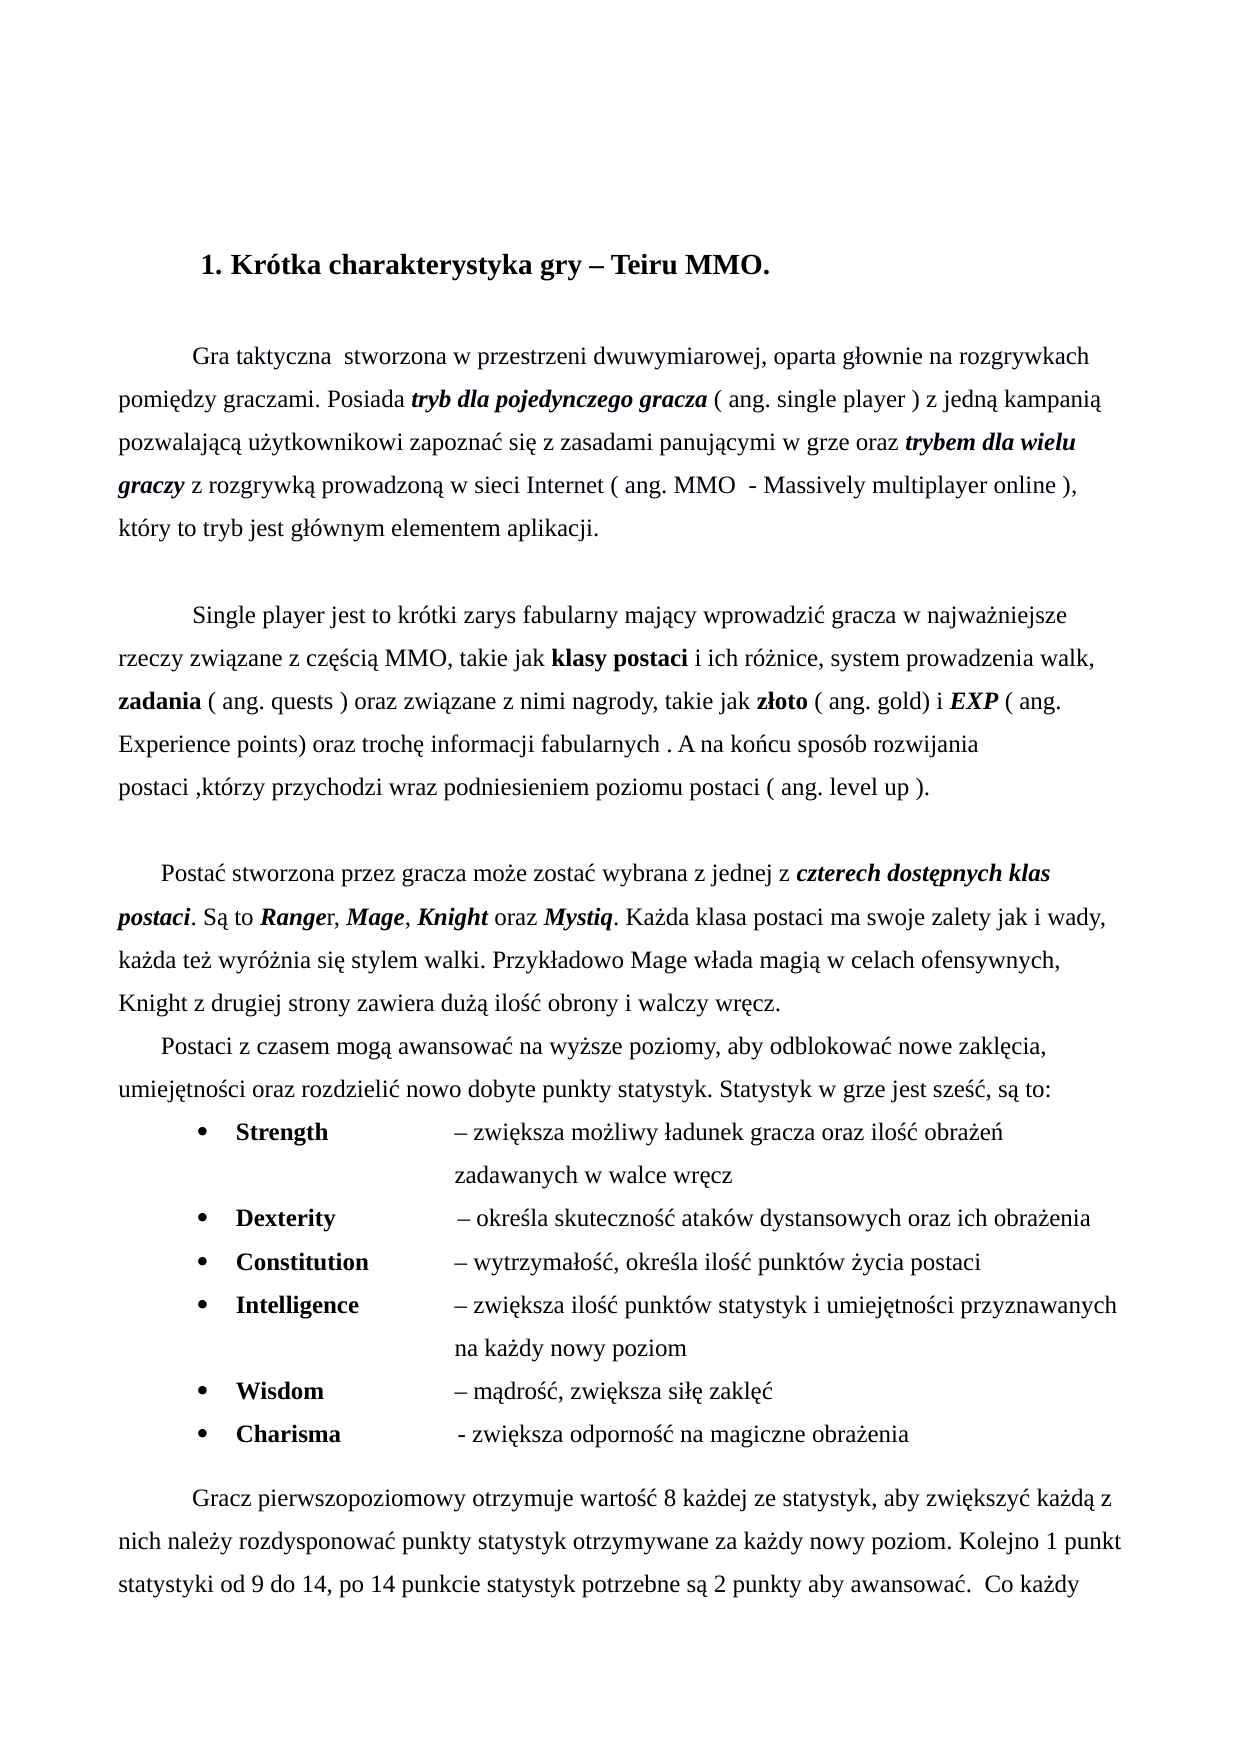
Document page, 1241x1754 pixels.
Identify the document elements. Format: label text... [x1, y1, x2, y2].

text Gracz pierwszopoziomowy otrzymuje wartość 8 każdej ze statystyk, aby zwiększyć każdą z nich należy rozdysponować punkty statystyk otrzymywane za każdy nowy poziom. Kolejno 1 punkt statystyki od 9 do 14, po 14 punkcie statystyk potrzebne są 2 punkty aby awansować. Co każdy [118, 1483, 1122, 1598]
text Single player jest to krótki zarys fabularny mający wprowadzić gracza w najważniejsze rzeczy związane z częścią MMO, takie jak klasy postaci i ich różnice, system prowadzenia walk, zadania ( ang. quests ) oraz związane z nimi nagrody, takie jak złoto ( ang. gold) i EXP ( ang. Experience points) oraz trochę informacji fabularnych . A na końcu sposób rozwijania postaci ,którzy przychodzi wraz podniesieniem poziomu postaci ( ang. level up ). [118, 600, 1122, 801]
list Charisma - zwiększa odporność na magiczne obrażenia [198, 1419, 1122, 1448]
list Wisdom – mądrość, zwiększa siłę zaklęć [198, 1376, 1122, 1405]
list Constitution – wytrzymałość, określa ilość punktów życia postaci [198, 1247, 1122, 1275]
text Postać stworzona przez gracza może zostać wybrana z jednej z czterech dostępnych klas postaci. Są to Ranger, Mage, Knight oraz Mystiq. Każda klasa postaci ma swoje zalety jak i wady, każda też wyróżnia się stylem walki. Przykładowo Mage włada magią w celach ofensywnych, Knight z drugiej strony zawiera dużą ilość obrony i walczy wręcz. [118, 858, 1122, 1017]
list Strength – zwiększa możliwy ładunek gracza oraz ilość obrażeń zadawanych w walce wręcz [198, 1117, 1122, 1189]
text Gra taktyczna stworzona w przestrzeni dwuwymiarowej, oparta głownie na rozgrywkach pomiędzy graczami. Posiada tryb dla pojedynczego gracza ( ang. single player ) z jedną kampanią pozwalającą użytkownikowi zapoznać się z zasadami panującymi w grze oraz trybem dla wielu graczy z rozgrywką prowadzoną w sieci Internet ( ang. MMO - Massively multiplayer online ), który to tryb jest głównym elementem aplikacji. [118, 341, 1122, 542]
list Dexterity – określa skuteczność ataków dystansowych oraz ich obrażenia [198, 1203, 1122, 1232]
list Krótka charakterystyka gry – Teiru MMO. [193, 247, 1122, 281]
text Postaci z czasem mogą awansować na wyższe poziomy, aby odblokować nowe zaklęcia, umiejętności oraz rozdzielić nowo dobyte punkty statystyk. Statystyk w grze jest sześć, są to: [118, 1031, 1122, 1103]
list Intelligence – zwiększa ilość punktów statystyk i umiejętności przyznawanych na każdy nowy poziom [198, 1290, 1122, 1362]
